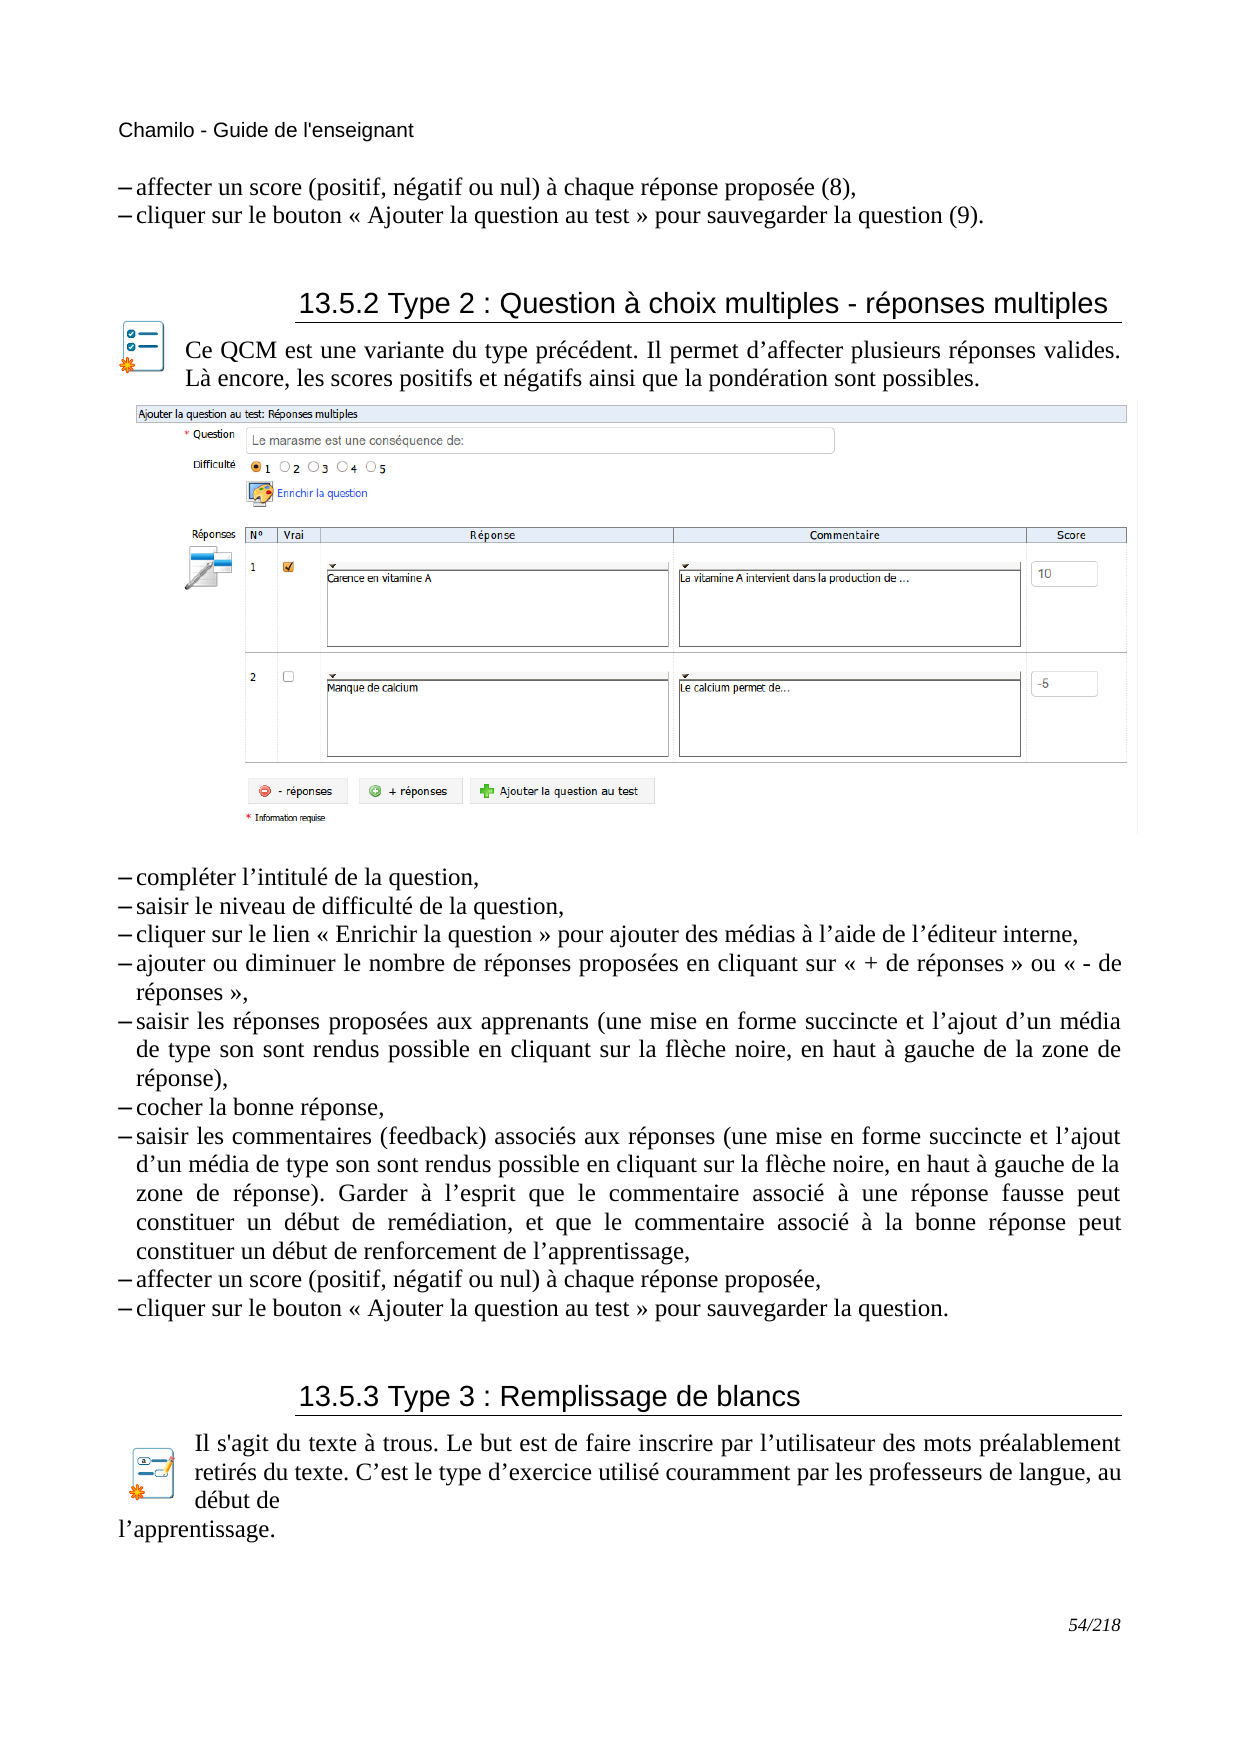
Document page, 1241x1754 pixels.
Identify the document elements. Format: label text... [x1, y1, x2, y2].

subtitle Type 2 : Question à choix multiples - réponses multiples [295, 283, 1122, 322]
list ajouter ou diminuer le nombre de réponses proposées en cliquant sur « + de réponses » ou « - de réponses », [118, 948, 1122, 1006]
list affecter un score (positif, négatif ou nul) à chaque réponse proposée (8), [118, 172, 1122, 200]
list cliquer sur le bouton « Ajouter la question au test » pour sauvegarder la question (9). [118, 200, 1122, 229]
list saisir le niveau de difficulté de la question, [118, 891, 1122, 919]
list cliquer sur le lien « Enrichir la question » pour ajouter des médias à l’aide de l’éditeur interne, [118, 919, 1122, 948]
list cocher la bonne réponse, [118, 1092, 1122, 1121]
list saisir les réponses proposées aux apprenants (une mise en forme succincte et l’ajout d’un média de type son sont rendus possible en cliquant sur la flèche noire, en haut à gauche de la zone de réponse), [118, 1006, 1122, 1092]
text Ce QCM est une variante du type précédent. Il permet d’affecter plusieurs réponses valides. Là encore, les scores positifs et négatifs ainsi que la pondération sont possibles. [118, 335, 1122, 392]
list compléter l’intitulé de la question, [118, 862, 1122, 891]
list affecter un score (positif, négatif ou nul) à chaque réponse proposée, [118, 1264, 1122, 1293]
list saisir les commentaires (feedback) associés aux réponses (une mise en forme succincte et l’ajout d’un média de type son sont rendus possible en cliquant sur la flèche noire, en haut à gauche de la zone de réponse). Garder à l’esprit que le commentaire associé à une réponse fausse peut constituer un début de remédiation, et que le commentaire associé à la bonne réponse peut constituer un début de renforcement de l’apprentissage, [118, 1121, 1122, 1264]
picture [133, 400, 1138, 834]
text Il s'agit du texte à trous. Le but est de faire inscrire par l’utilisateur des mots préalablement retirés du texte. C’est le type d’exercice utilisé couramment par les professeurs de langue, au début de [118, 1428, 1122, 1514]
subtitle Type 3 : Remplissage de blancs [295, 1376, 1122, 1415]
picture [137, 1457, 151, 1465]
picture [154, 1469, 168, 1477]
list cliquer sur le bouton « Ajouter la question au test » pour sauvegarder la question. [118, 1293, 1122, 1322]
text l’apprentissage. [118, 1514, 1122, 1543]
